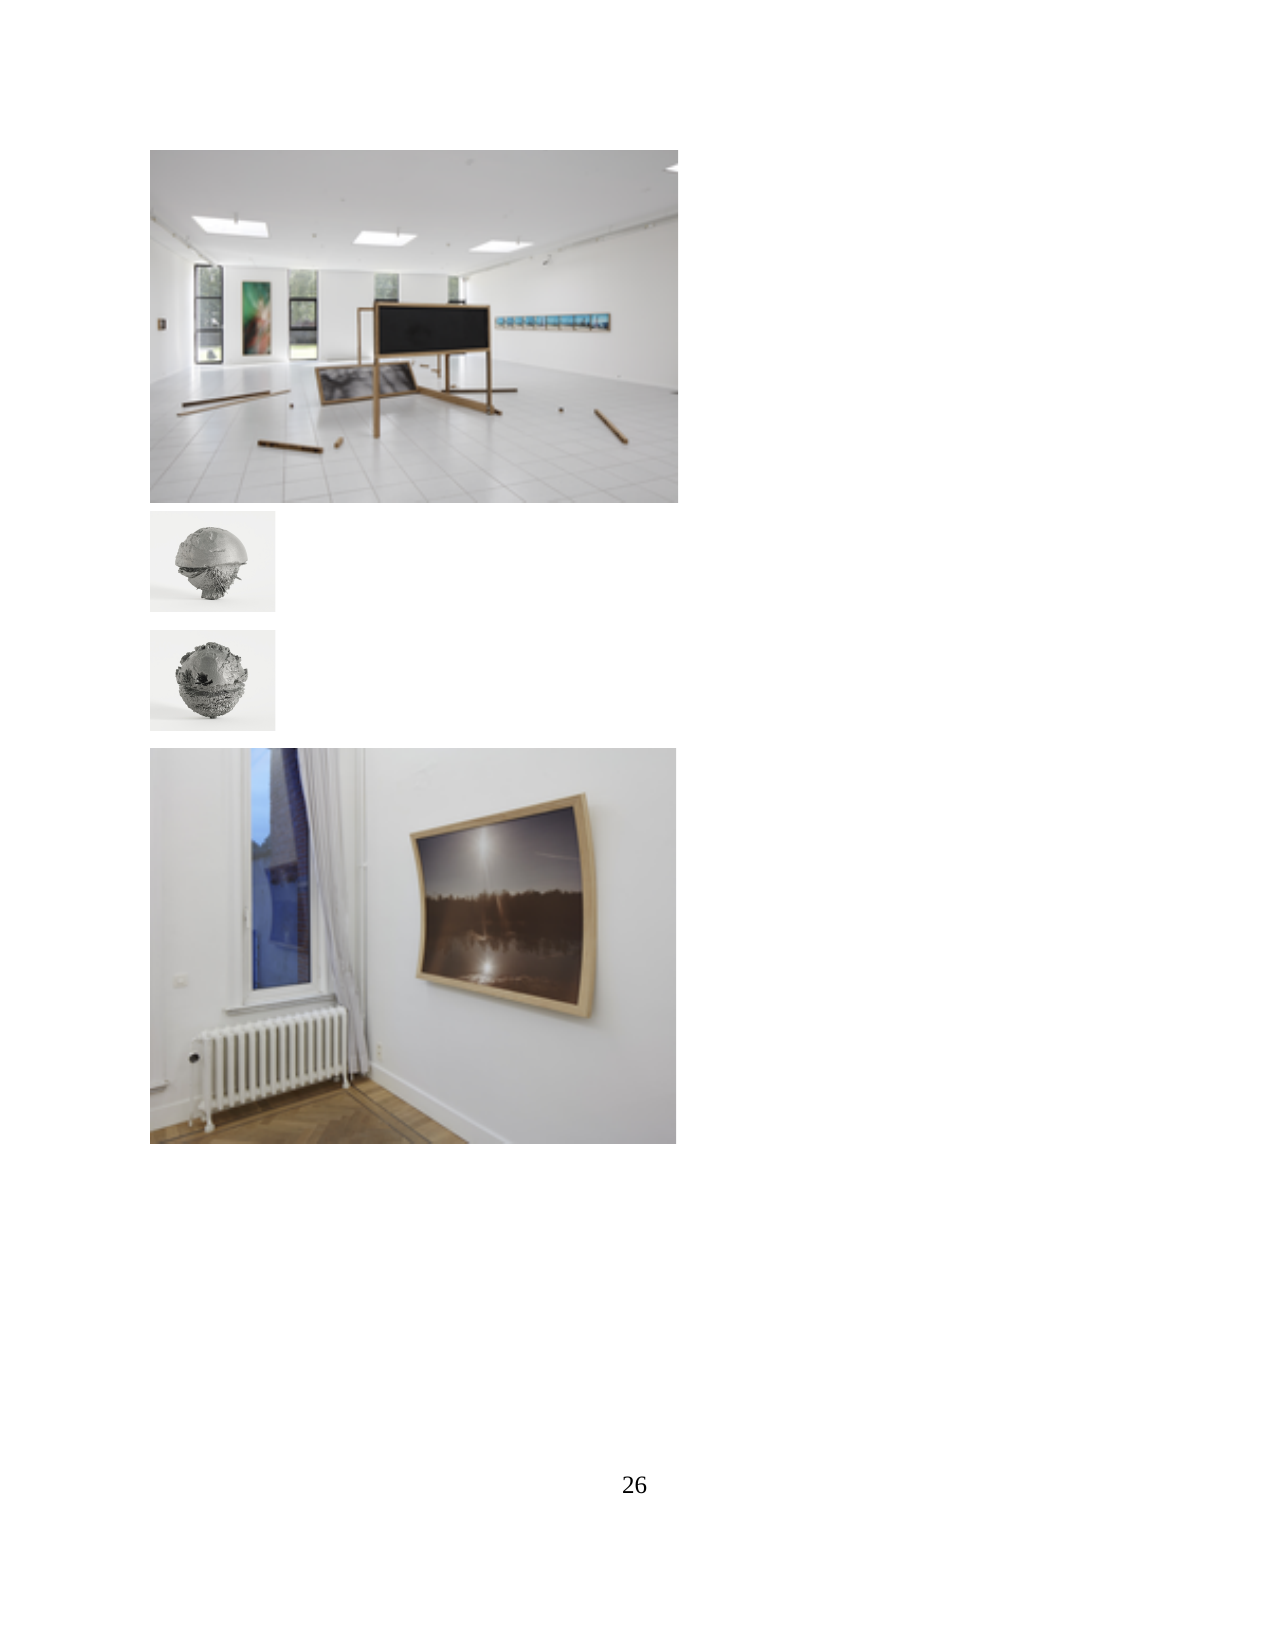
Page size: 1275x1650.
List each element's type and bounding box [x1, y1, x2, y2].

picture [150, 748, 677, 1144]
picture [150, 630, 276, 731]
picture [150, 150, 679, 503]
picture [150, 511, 276, 612]
